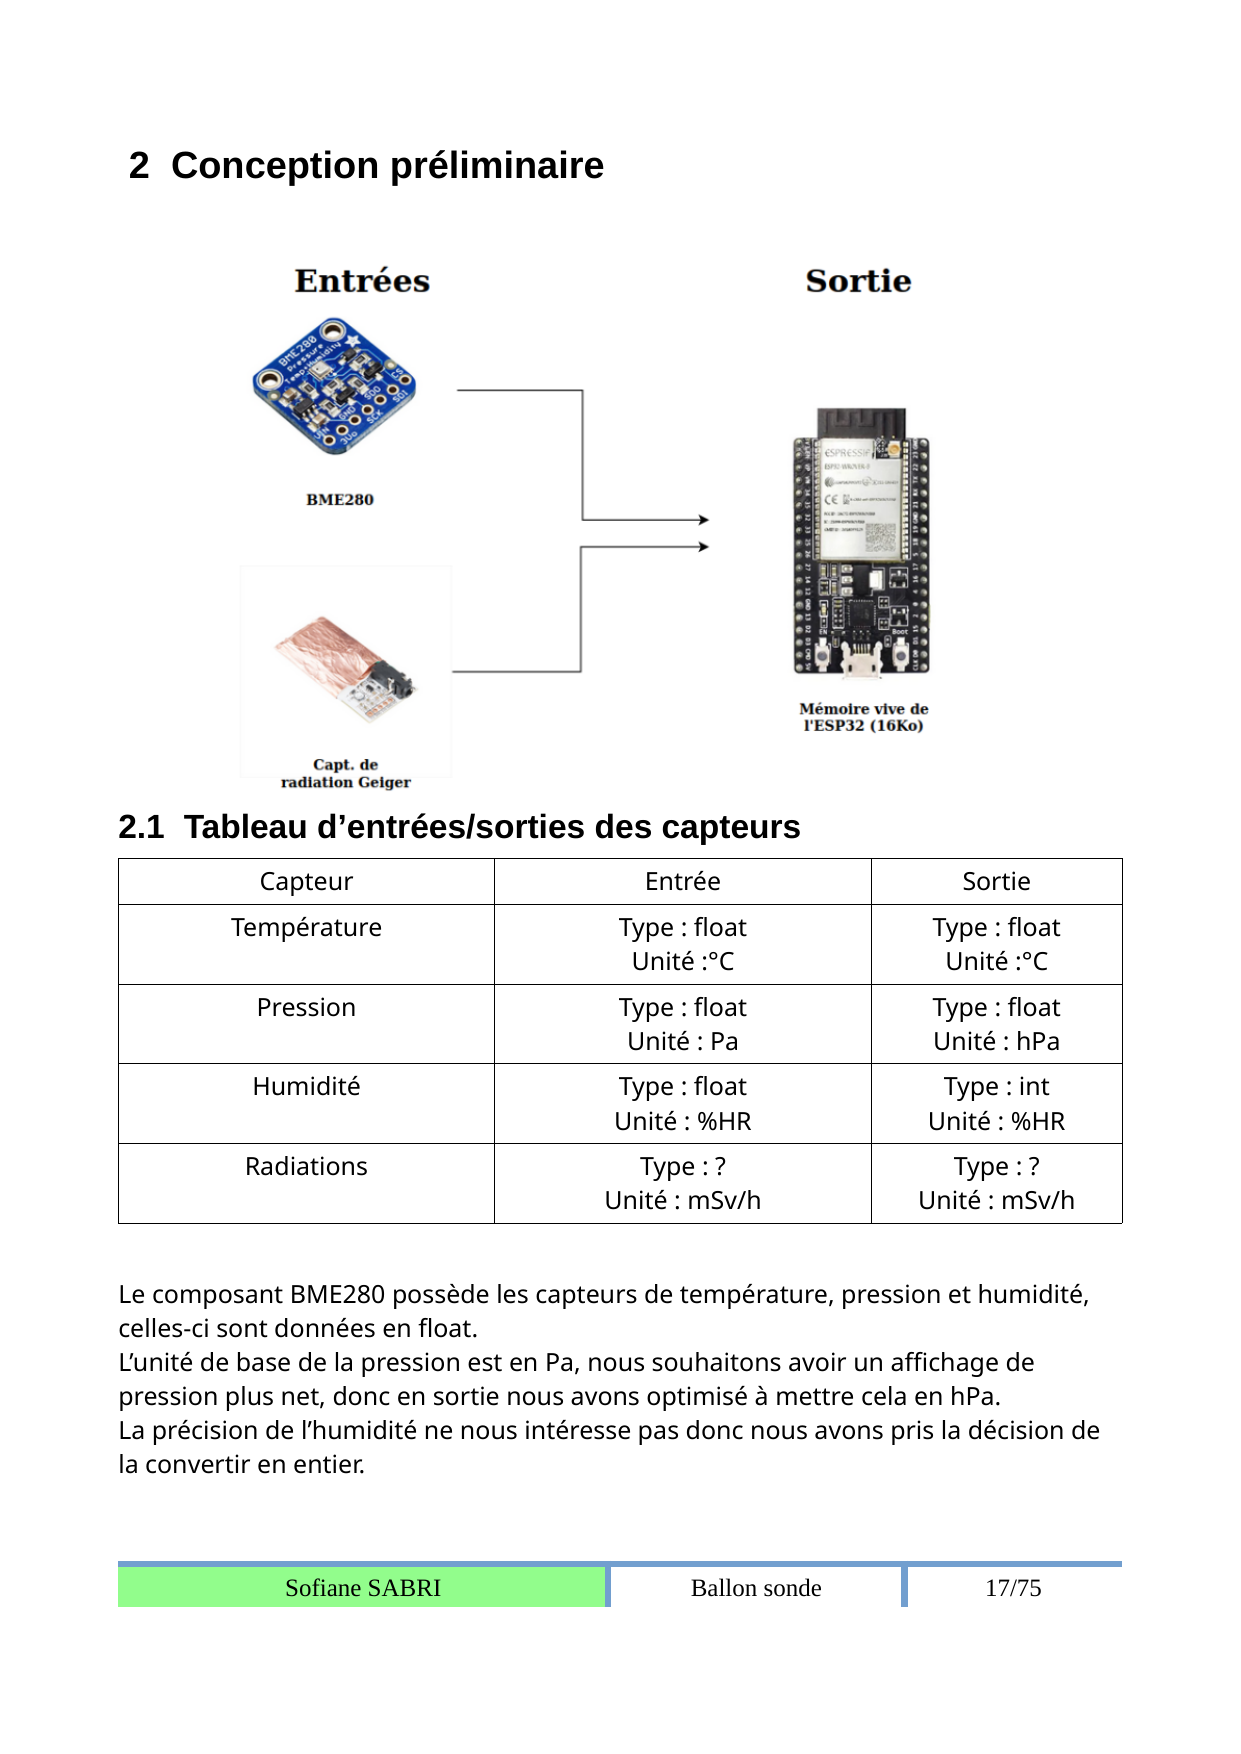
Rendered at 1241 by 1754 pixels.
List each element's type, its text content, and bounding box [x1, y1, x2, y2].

table_cell Type : float Unité : %HR [495, 1064, 871, 1143]
table_header Sortie [872, 859, 1122, 904]
table_cell Type : float Unité :°C [872, 905, 1122, 983]
table_header Entrée [495, 859, 871, 904]
text L’unité de base de la pression est en Pa, nous souhaitons avoir un affichage de pression plus net, donc en sortie nous avons optimisé à mettre cela en hPa. [118, 1344, 1122, 1413]
table_header Capteur [119, 859, 494, 904]
table_cell Type : ? Unité : mSv/h [495, 1144, 871, 1223]
table_cell Température [119, 905, 494, 983]
table_cell Pression [119, 985, 494, 1063]
table_cell Type : ? Unité : mSv/h [872, 1144, 1122, 1223]
table_cell Humidité [119, 1064, 494, 1143]
table_cell Type : float Unité :°C [495, 905, 871, 983]
picture [156, 246, 1085, 807]
text Le composant BME280 possède les capteurs de température, pression et humidité, celles-ci sont données en float. [118, 1276, 1122, 1344]
table_cell Type : float Unité : hPa [872, 985, 1122, 1063]
subtitle Conception préliminaire [118, 143, 1122, 187]
table_cell Radiations [119, 1144, 494, 1223]
subtitle Tableau d’entrées/sorties des capteurs [118, 315, 1122, 846]
table_cell Type : float Unité : Pa [495, 985, 871, 1063]
text La précision de l’humidité ne nous intéresse pas donc nous avons pris la décision de la convertir en entier. [118, 1413, 1122, 1481]
table_cell Type : int Unité : %HR [872, 1064, 1122, 1143]
